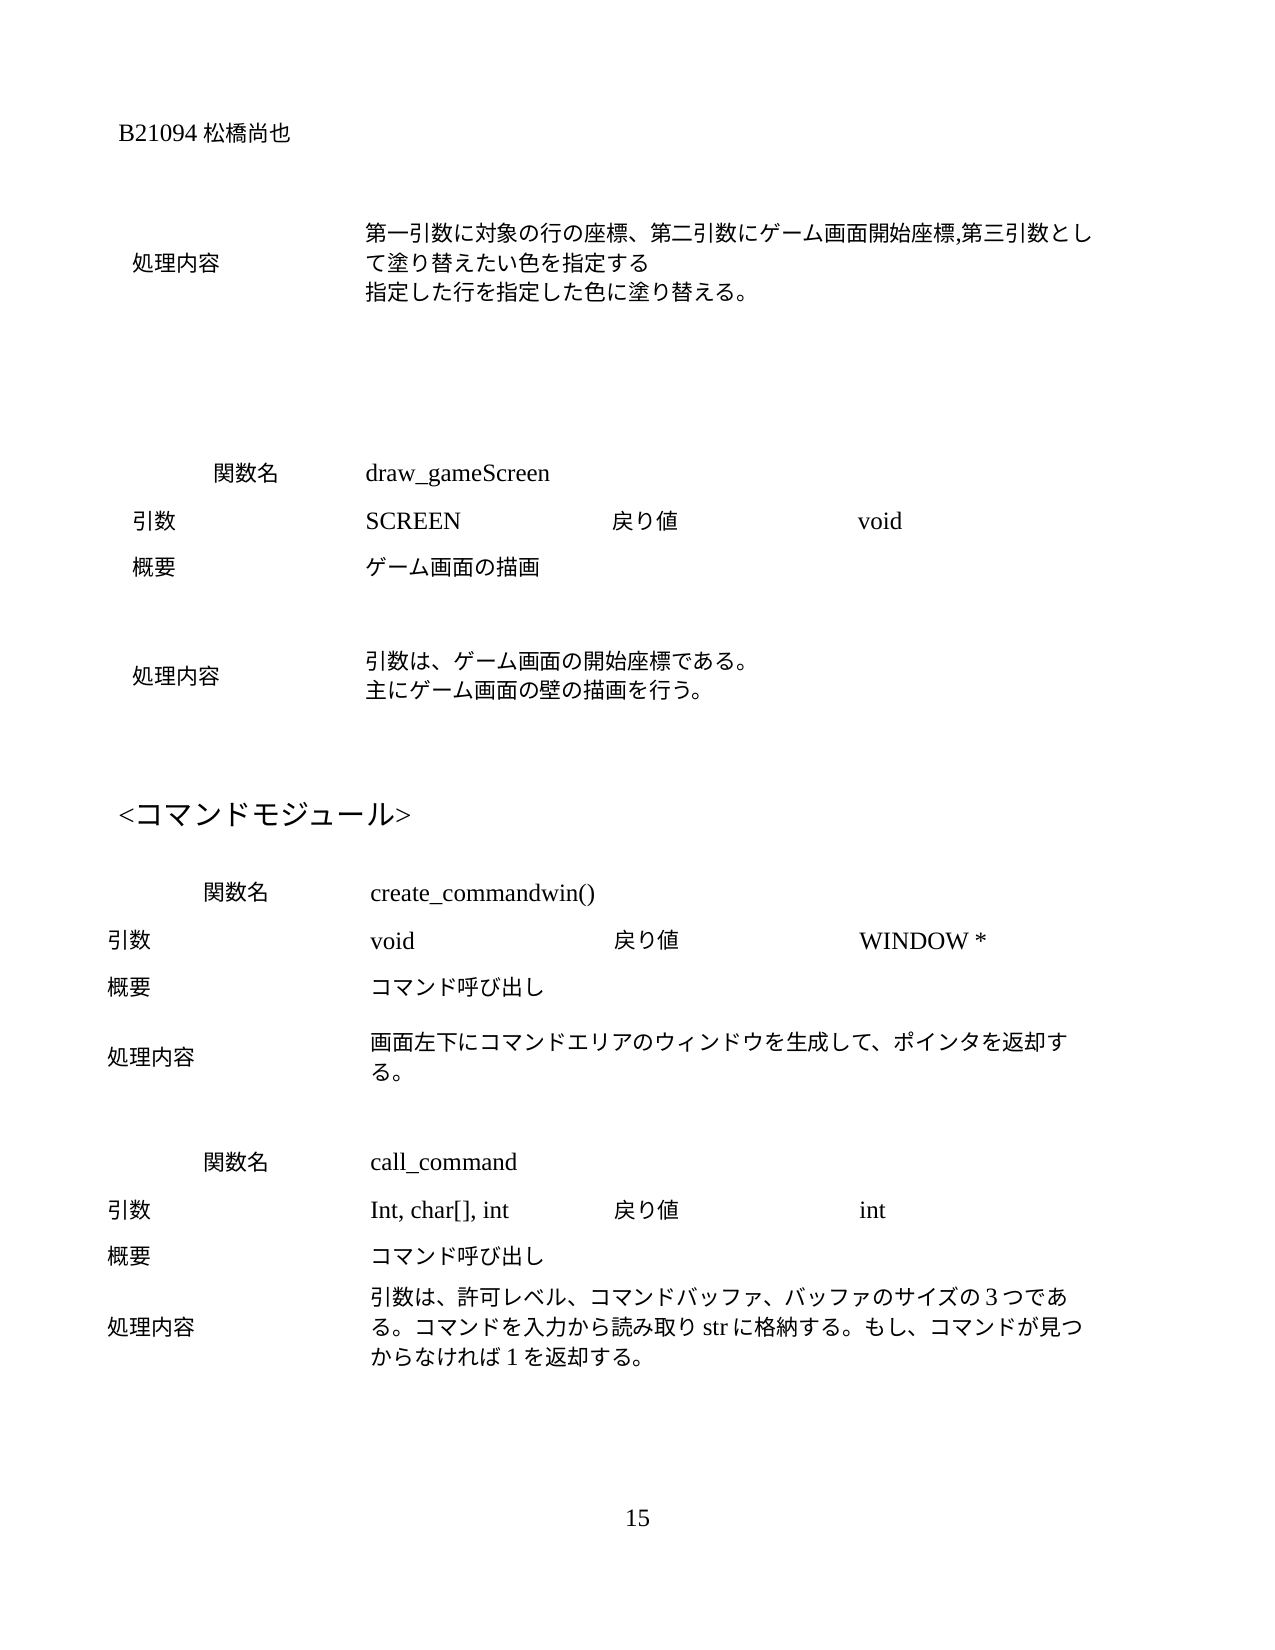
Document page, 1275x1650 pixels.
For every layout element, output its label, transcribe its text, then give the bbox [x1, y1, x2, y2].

table_cell コマンド呼び出し [367, 1233, 1106, 1279]
table_cell 引数 [130, 498, 362, 544]
table_header draw_gameScreen [363, 448, 1105, 498]
table_cell int [856, 1186, 1106, 1233]
table_cell 戻り値 [611, 1186, 856, 1233]
table_cell 概要 [105, 1233, 367, 1279]
table_header 関数名 [105, 1137, 367, 1186]
table_cell 概要 [105, 963, 367, 1010]
table_header create_commandwin() [367, 867, 1106, 917]
table_cell 処理内容 [105, 1279, 367, 1374]
table_cell 画面左下にコマンドエリアのウィンドウを生成して、ポインタを返却する。 [367, 1010, 1106, 1103]
table_cell 第一引数に対象の行の座標、第二引数にゲーム画面開始座標,第三引数として塗り替えたい色を指定する 指定した行を指定した色に塗り替える。 [363, 178, 1105, 347]
table_header call_command [367, 1137, 1106, 1186]
table_cell 引数 [105, 1186, 367, 1233]
table_cell 処理内容 [105, 1010, 367, 1103]
table_cell 処理内容 [130, 591, 362, 761]
table_cell コマンド呼び出し [367, 963, 1106, 1010]
table_cell void [855, 498, 1105, 544]
table_cell 引数 [105, 917, 367, 963]
table_cell 引数は、ゲーム画面の開始座標である。 主にゲーム画面の壁の描画を行う。 [363, 591, 1105, 761]
table_cell 戻り値 [611, 917, 856, 963]
table_cell ゲーム画面の描画 [363, 544, 1105, 591]
table_header 関数名 [105, 867, 367, 917]
table_header 関数名 [130, 448, 362, 498]
table_cell void [367, 917, 611, 963]
table_cell 引数は、許可レベル、コマンドバッファ、バッファのサイズの3つである。コマンドを入力から読み取りstrに格納する。もし、コマンドが見つからなければ1を返却する。 [367, 1279, 1106, 1374]
table_cell SCREEN [363, 498, 609, 544]
table_cell 概要 [130, 544, 362, 591]
table_cell WINDOW * [856, 917, 1106, 963]
text <コマンドモジュール> [118, 794, 1157, 834]
table_cell Int, char[], int [367, 1186, 611, 1233]
table_cell 戻り値 [609, 498, 855, 544]
table_cell 処理内容 [130, 178, 362, 347]
